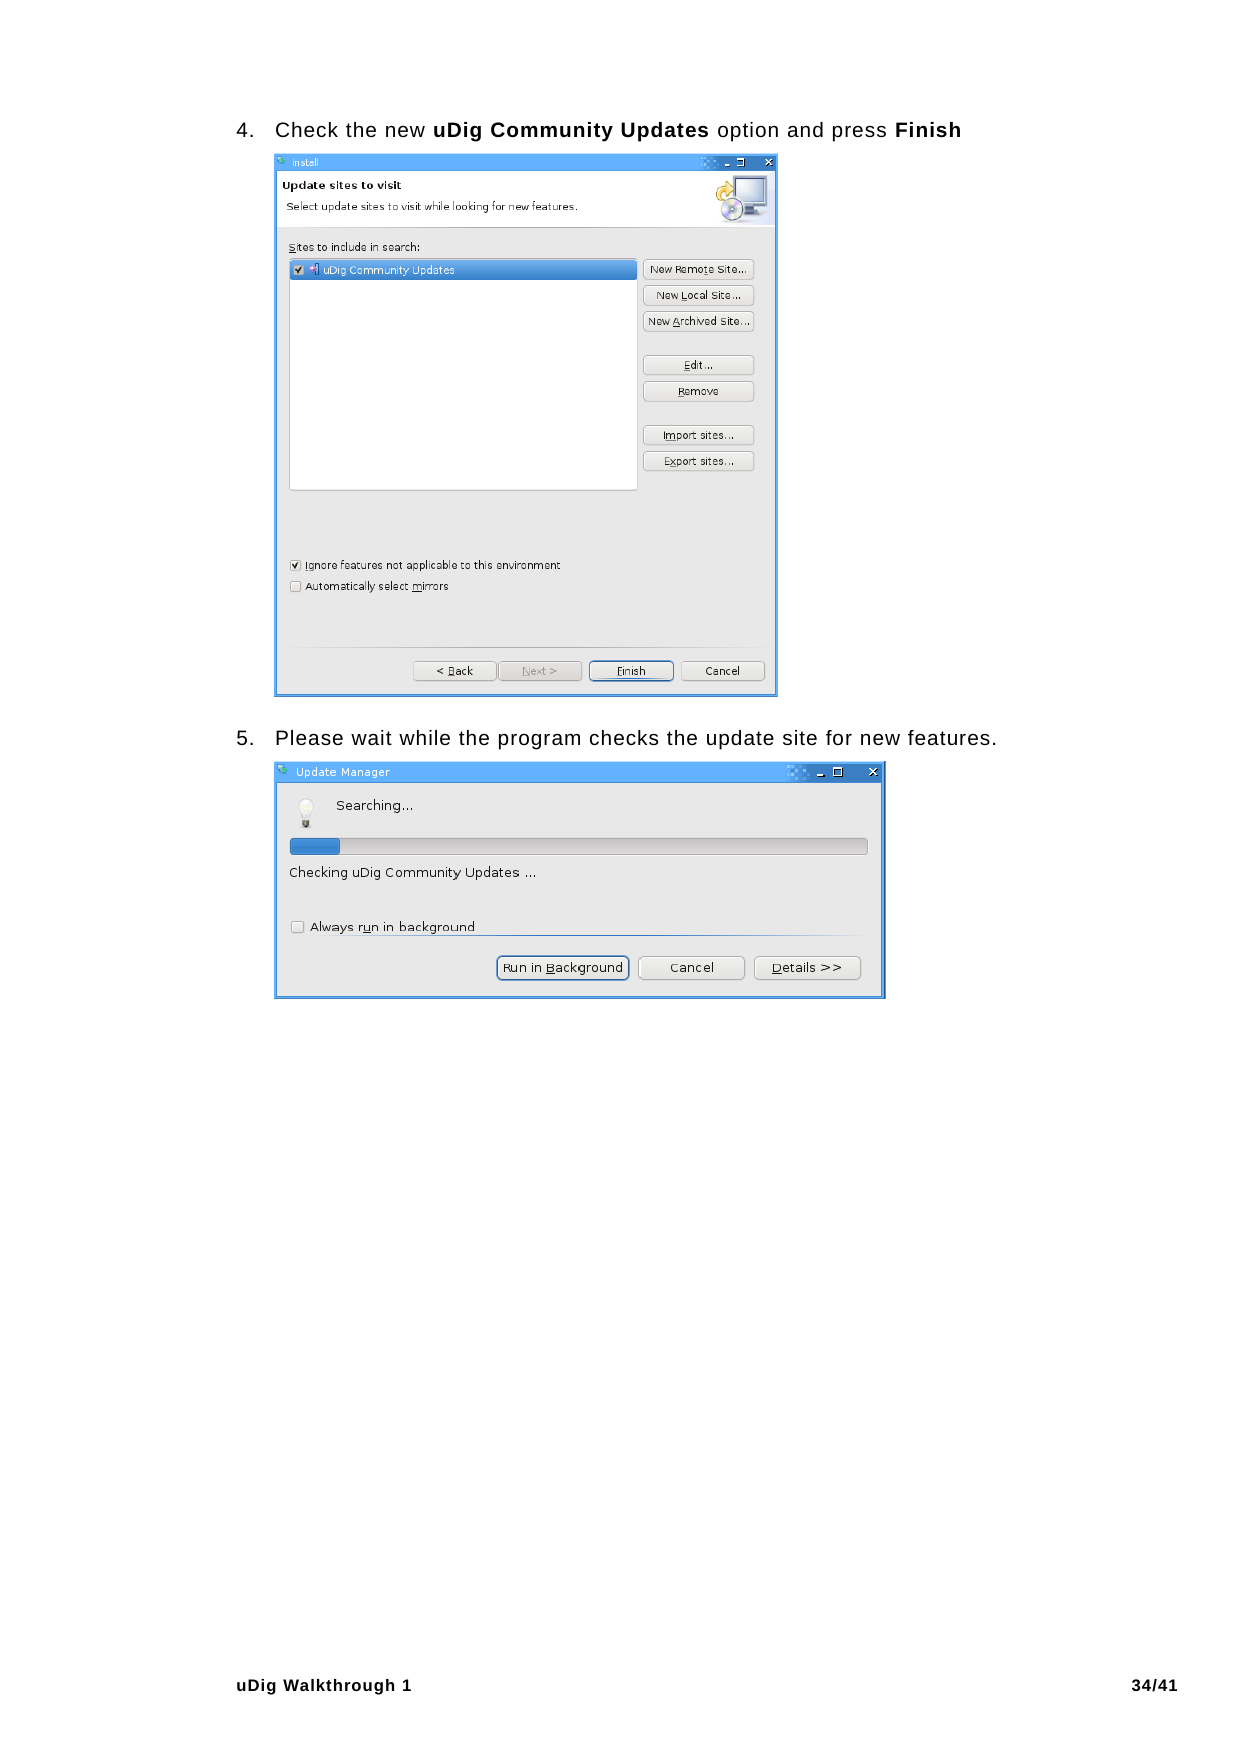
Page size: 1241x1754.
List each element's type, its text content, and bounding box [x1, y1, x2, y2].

picture [273, 153, 778, 697]
picture [273, 761, 886, 999]
list Please wait while the program checks the update site for new features. [236, 725, 1181, 1010]
list Check the new uDig Community Updates option and press Finish [236, 118, 1181, 709]
